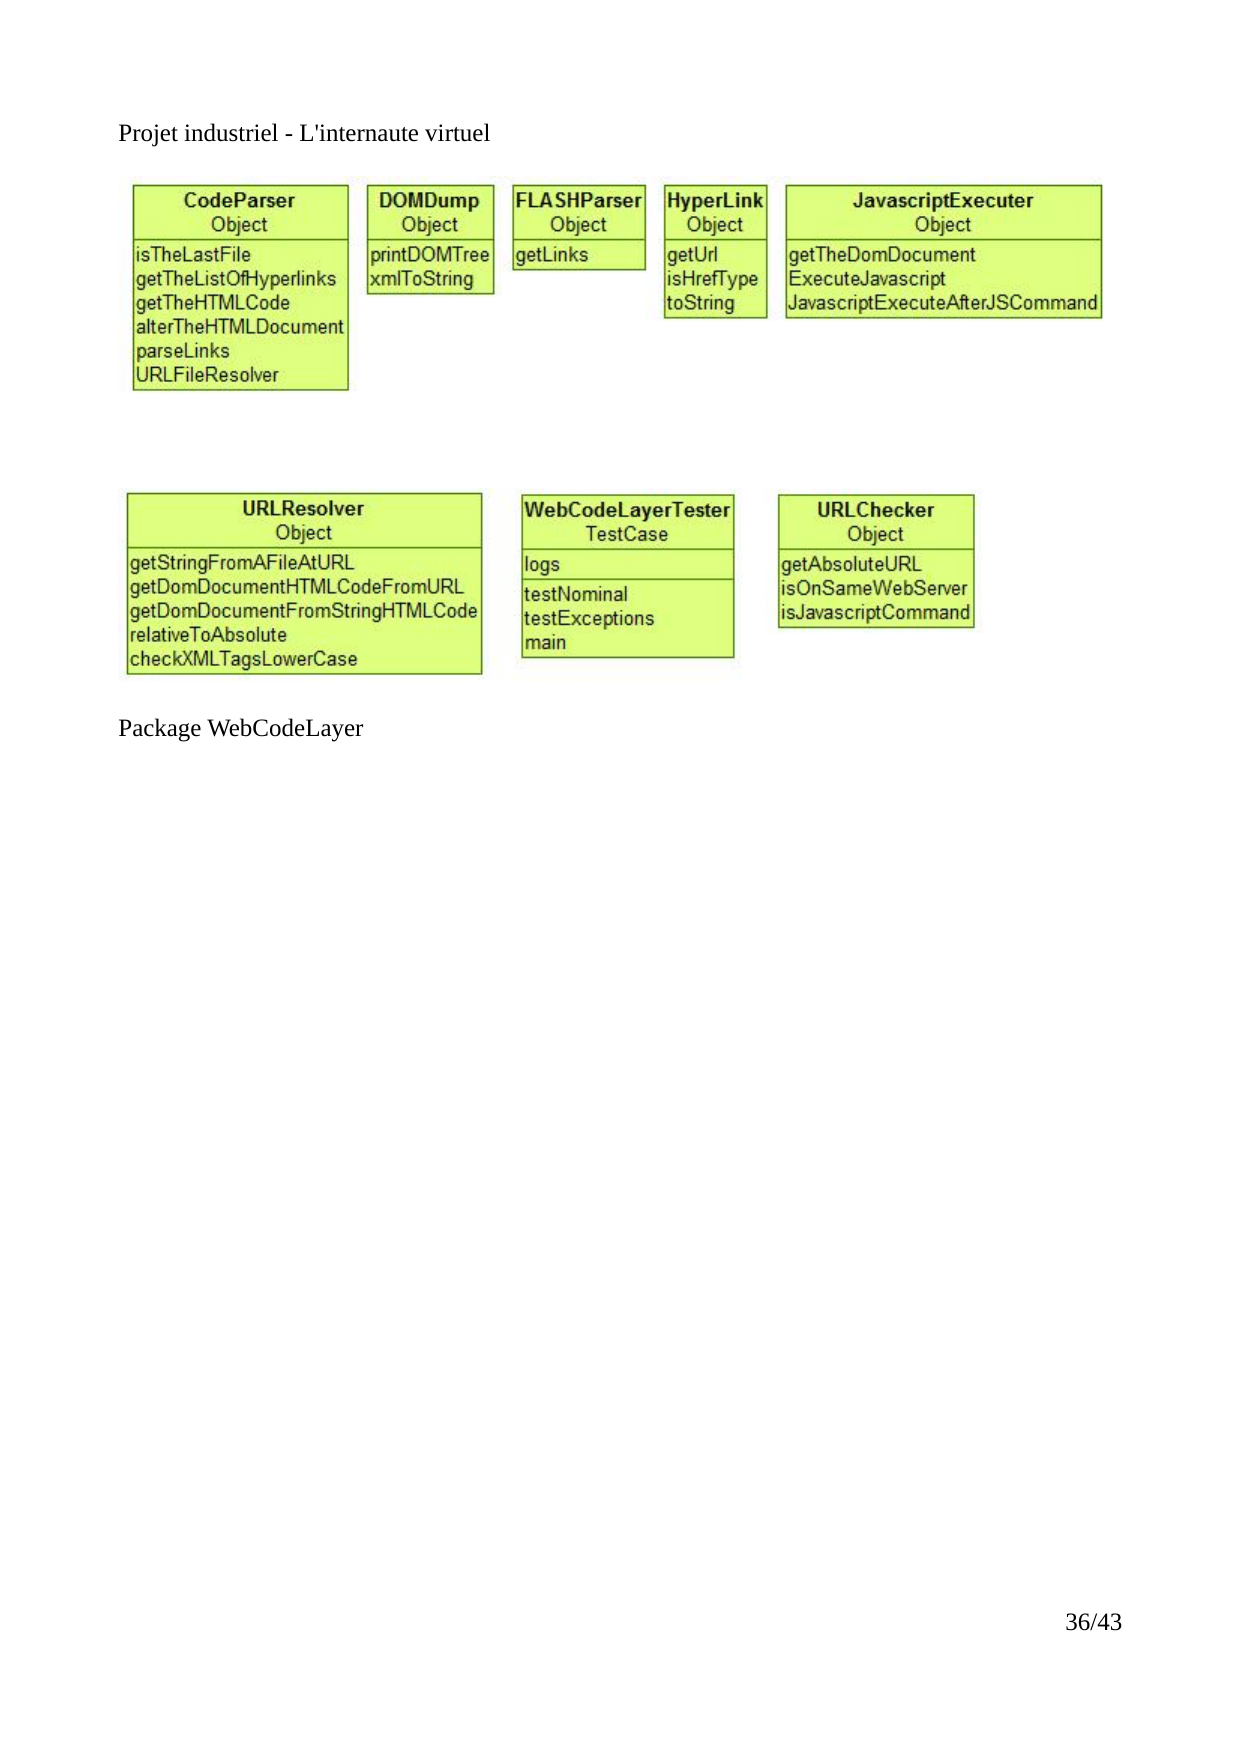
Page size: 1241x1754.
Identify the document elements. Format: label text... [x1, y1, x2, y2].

text Package WebCodeLayer [118, 714, 1122, 742]
picture [118, 176, 1122, 714]
